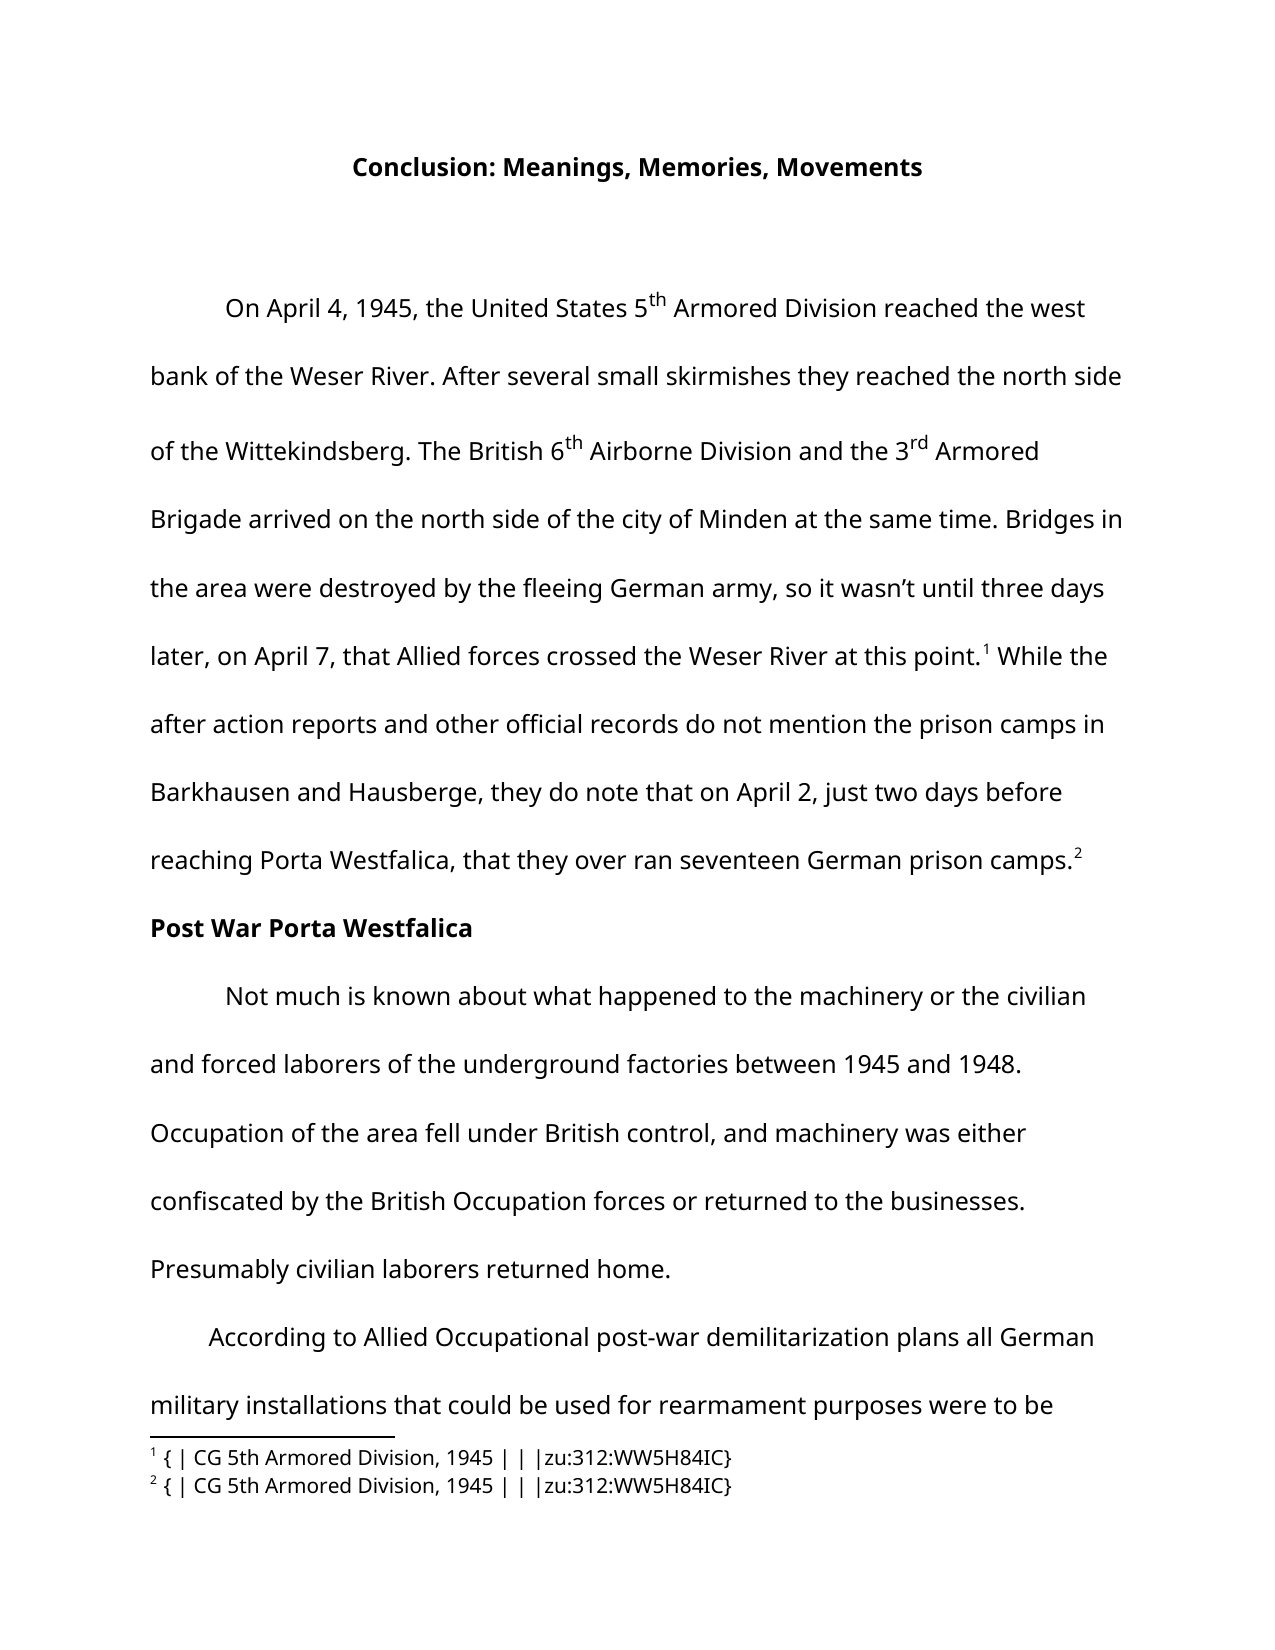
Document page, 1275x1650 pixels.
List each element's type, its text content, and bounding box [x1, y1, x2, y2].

text { | CG 5th Armored Division, 1945 | | |zu:312:WW5H84IC} [150, 1472, 1125, 1500]
text Post War Porta Westfalica [150, 911, 1125, 945]
text Not much is known about what happened to the machinery or the civilian and forced laborers of the underground factories between 1945 and 1948. Occupation of the area fell under British control, and machinery was either confiscated by the British Occupation forces or returned to the businesses. Presumably civilian laborers returned home. [150, 979, 1125, 1286]
text On April 4, 1945, the United States 5th Armored Division reached the west bank of the Weser River. After several small skirmishes they reached the north side of the Wittekindsberg. The British 6th Airborne Division and the 3rd Armored Brigade arrived on the north side of the city of Minden at the same time. Bridges in the area were destroyed by the fleeing German army, so it wasn’t until three days later, on April 7, that Allied forces crossed the Weser River at this point. While the after action reports and other official records do not mention the prison camps in Barkhausen and Hausberge, they do note that on April 2, just two days before reaching Porta Westfalica, that they over ran seventeen German prison camps. [150, 286, 1125, 877]
text { | CG 5th Armored Division, 1945 | | |zu:312:WW5H84IC} [150, 1443, 1125, 1472]
text According to Allied Occupational post-war demilitarization plans all German military installations that could be used for rearmament purposes were to be [150, 1320, 1125, 1422]
text Conclusion: Meanings, Memories, Movements [150, 150, 1125, 184]
